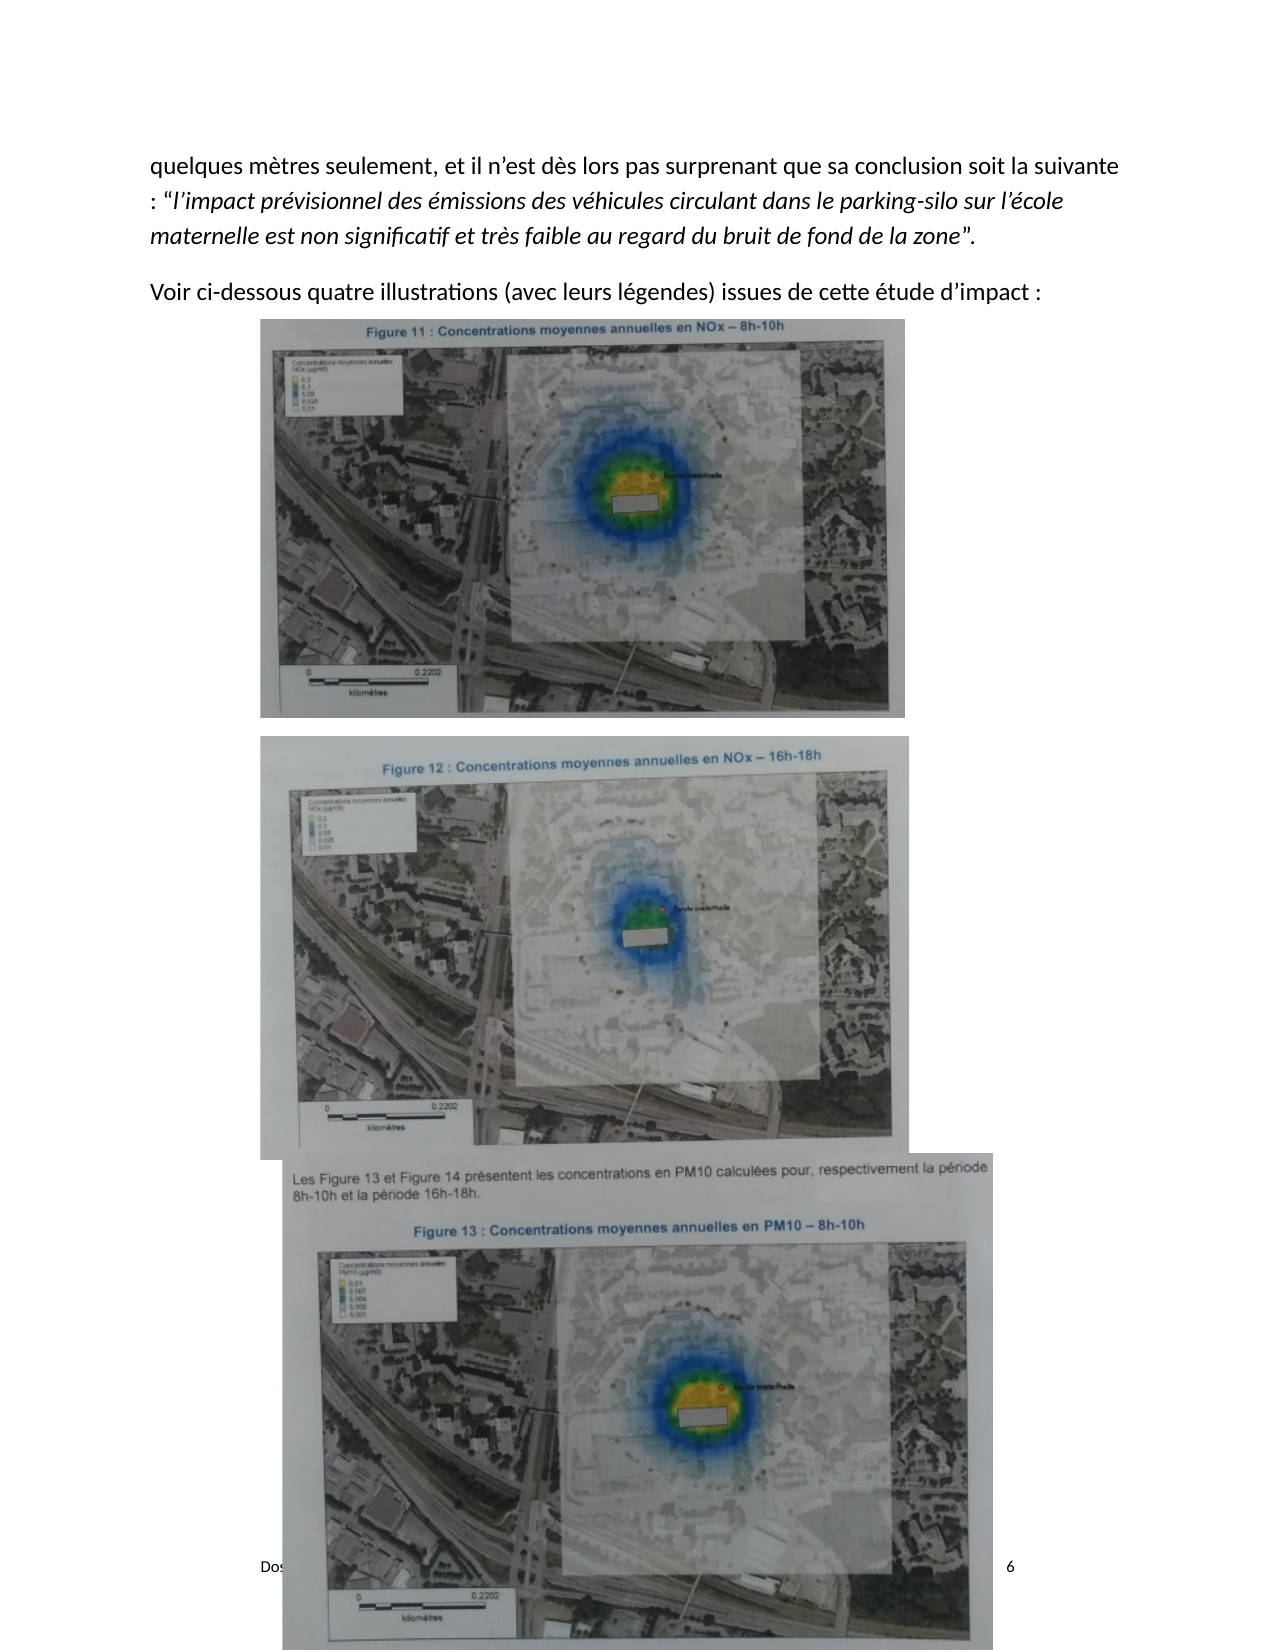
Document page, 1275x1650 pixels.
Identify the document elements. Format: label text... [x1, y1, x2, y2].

text quelques mètres seulement, et il n’est dès lors pas surprenant que sa conclusion soit la suivante : “l’impact prévisionnel des émissions des véhicules circulant dans le parking-silo sur l’école maternelle est non significatif et très faible au regard du bruit de fond de la zone”. [150, 150, 1125, 251]
picture [260, 736, 993, 1650]
picture [260, 319, 905, 718]
text Voir ci-dessous quatre illustrations (avec leurs légendes) issues de cette étude d’impact : [150, 276, 1125, 306]
